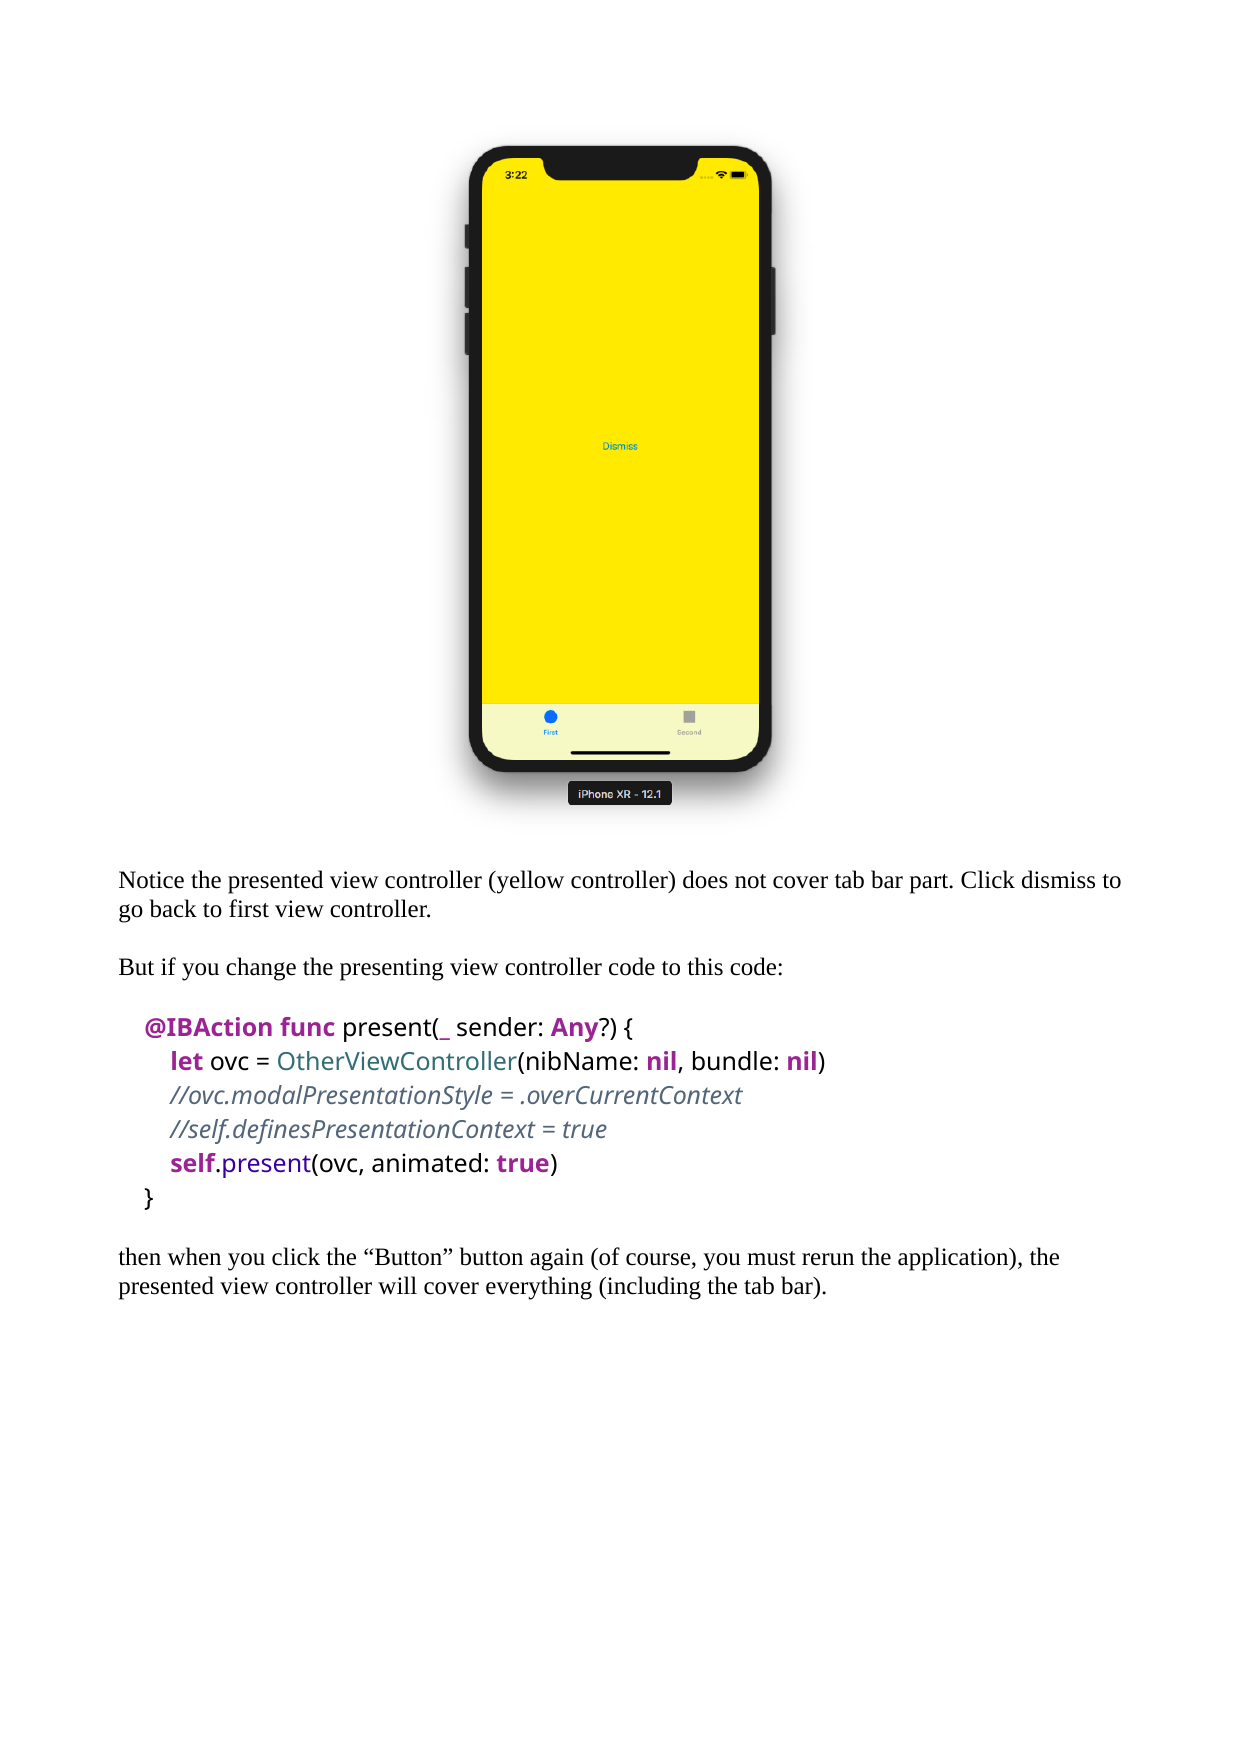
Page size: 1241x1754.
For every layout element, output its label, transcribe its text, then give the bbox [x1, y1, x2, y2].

text } [118, 1180, 1122, 1214]
picture [415, 118, 825, 839]
text But if you change the presenting view controller code to this code: [118, 952, 1122, 981]
text let ovc = OtherViewController(nibName: nil, bundle: nil) [118, 1043, 1122, 1077]
text //self.definesPresentationContext = true [118, 1112, 1122, 1146]
text //ovc.modalPresentationStyle = .overCurrentContext [118, 1077, 1122, 1112]
text @IBAction func present(_ sender: Any?) { [118, 1009, 1122, 1043]
text Notice the presented view controller (yellow controller) does not cover tab bar part. Click dismiss to go back to first view controller. [118, 866, 1122, 923]
text self.present(ovc, animated: true) [118, 1146, 1122, 1180]
text then when you click the “Button” button again (of course, you must rerun the application), the presented view controller will cover everything (including the tab bar). [118, 1242, 1122, 1300]
